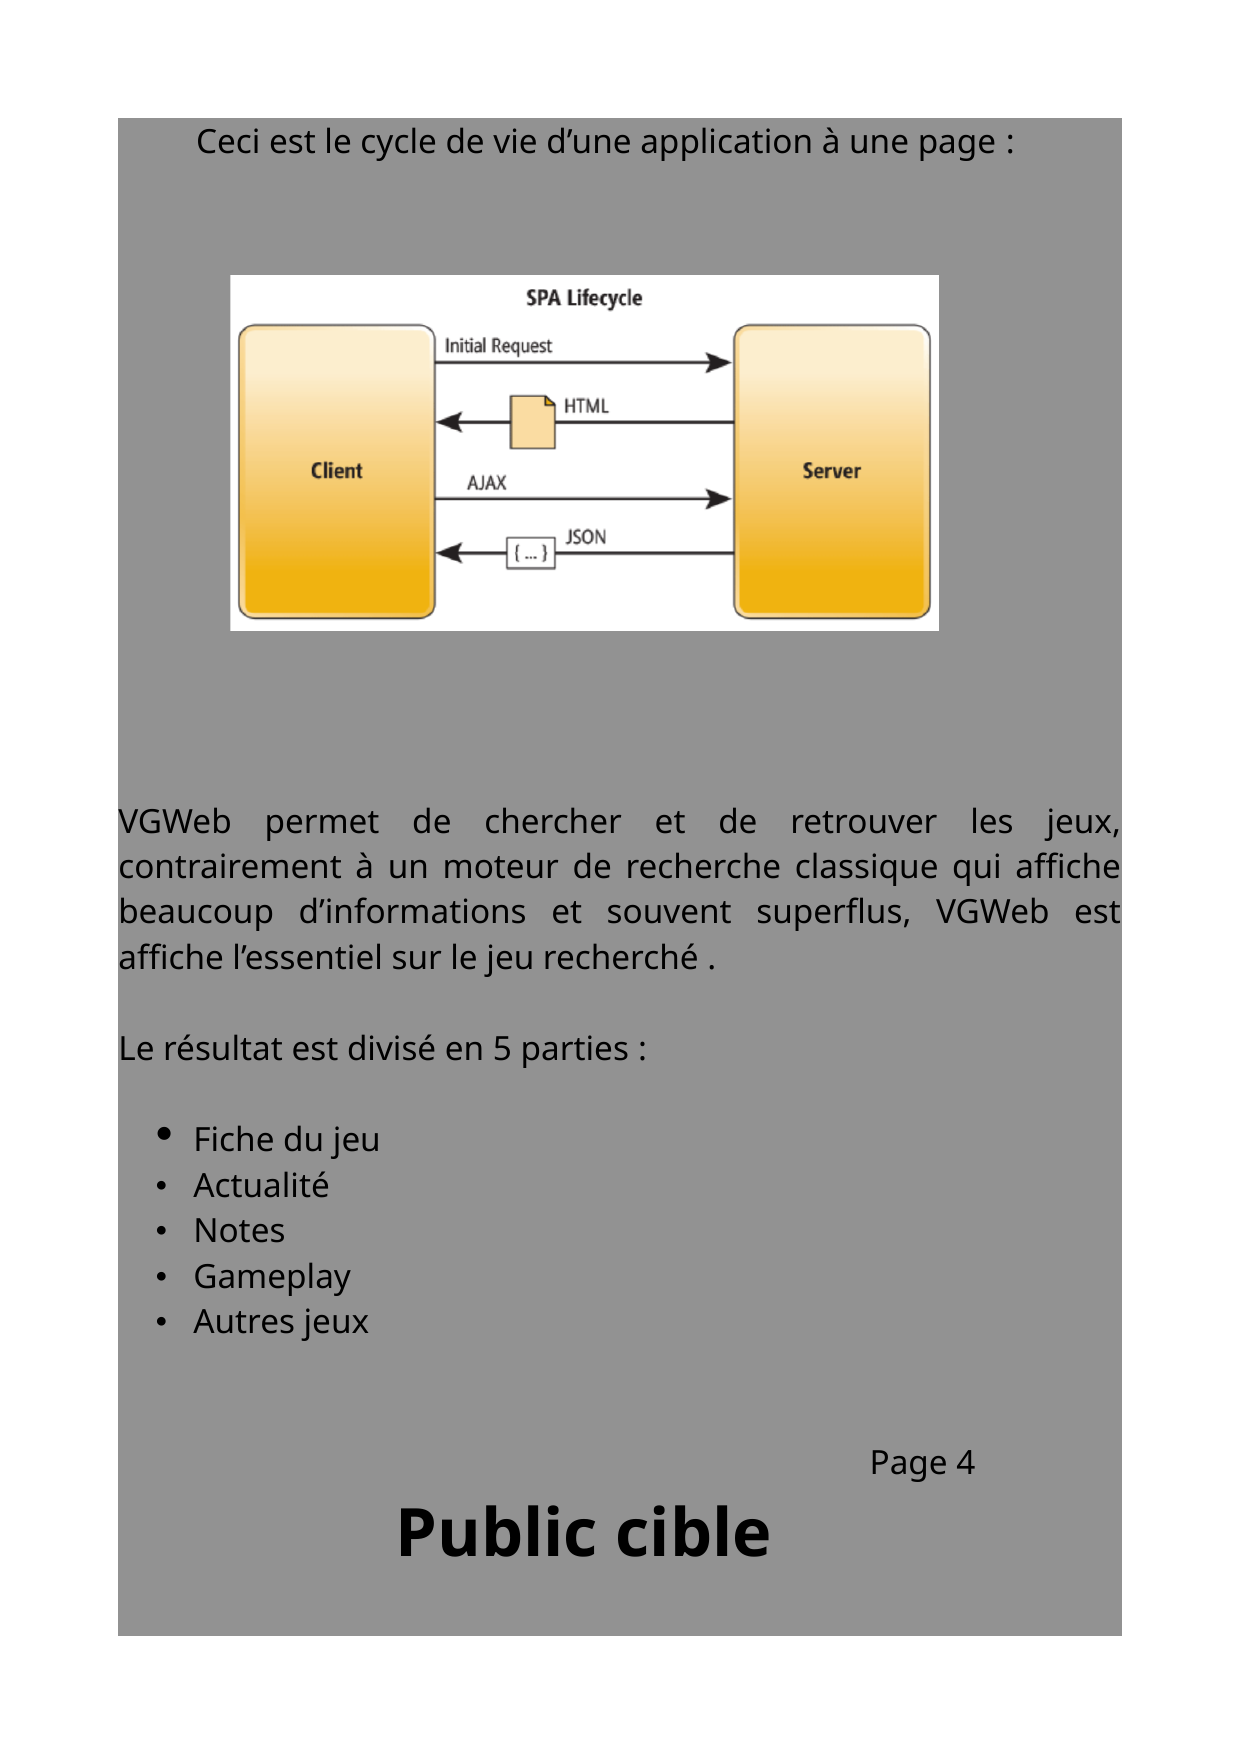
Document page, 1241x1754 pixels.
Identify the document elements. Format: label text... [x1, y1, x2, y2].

picture [230, 275, 939, 631]
list Actualité [156, 1162, 1122, 1207]
text Ceci est le cycle de vie d’une application à une page : [118, 118, 1122, 163]
list Gameplay [156, 1253, 1122, 1298]
text VGWeb permet de chercher et de retrouver les jeux, contrairement à un moteur de recherche classique qui affiche beaucoup d’informations et souvent superflus, VGWeb est affiche l’essentiel sur le jeu recherché . [118, 797, 1122, 979]
text Le résultat est divisé en 5 parties : [118, 1024, 1122, 1070]
text Public cible [118, 1485, 1122, 1576]
list Autres jeux [156, 1298, 1122, 1343]
text Page 4 [118, 1434, 1122, 1485]
list Notes [156, 1207, 1122, 1253]
list Fiche du jeu [156, 1115, 1122, 1162]
